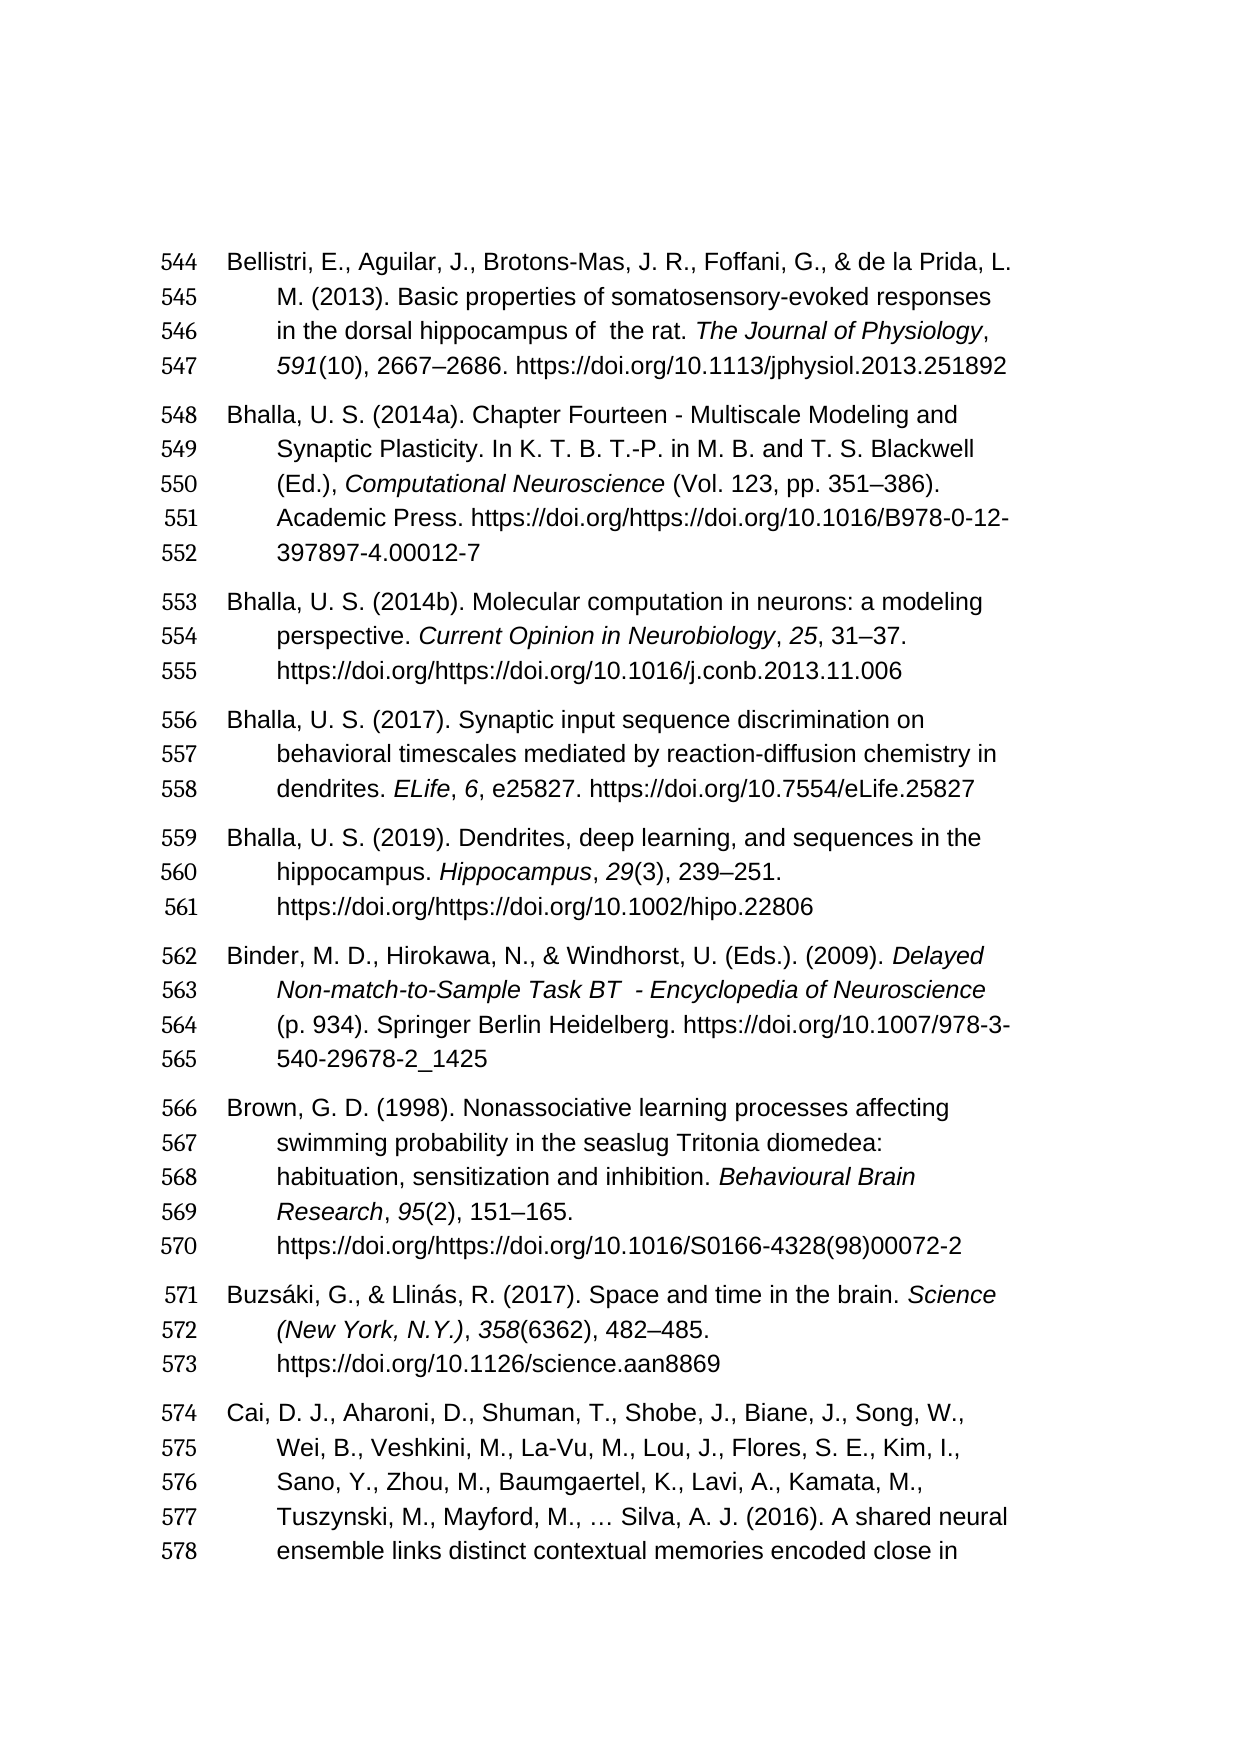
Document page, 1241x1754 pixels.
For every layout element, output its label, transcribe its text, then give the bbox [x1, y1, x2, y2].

text Binder, M. D., Hirokawa, N., & Windhorst, U. (Eds.). (2009). Delayed Non-match-to-Sample Task BT - Encyclopedia of Neuroscience (p. 934). Springer Berlin Heidelberg. https://doi.org/10.1007/978-3-540-29678-2_1425 [226, 941, 1014, 1073]
text Bhalla, U. S. (2017). Synaptic input sequence discrimination on behavioral timescales mediated by reaction-diffusion chemistry in dendrites. ELife, 6, e25827. https://doi.org/10.7554/eLife.25827 [226, 705, 1014, 802]
text Bhalla, U. S. (2014a). Chapter Fourteen - Multiscale Modeling and Synaptic Plasticity. In K. T. B. T.-P. in M. B. and T. S. Blackwell (Ed.), Computational Neuroscience (Vol. 123, pp. 351–386). Academic Press. https://doi.org/https://doi.org/10.1016/B978-0-12-397897-4.00012-7 [226, 400, 1014, 566]
text Bhalla, U. S. (2019). Dendrites, deep learning, and sequences in the hippocampus. Hippocampus, 29(3), 239–251. https://doi.org/https://doi.org/10.1002/hipo.22806 [226, 823, 1014, 920]
text Buzsáki, G., & Llinás, R. (2017). Space and time in the brain. Science (New York, N.Y.), 358(6362), 482–485. https://doi.org/10.1126/science.aan8869 [226, 1280, 1014, 1378]
text Cai, D. J., Aharoni, D., Shuman, T., Shobe, J., Biane, J., Song, W., Wei, B., Veshkini, M., La-Vu, M., Lou, J., Flores, S. E., Kim, I., Sano, Y., Zhou, M., Baumgaertel, K., Lavi, A., Kamata, M., Tuszynski, M., Mayford, M., … Silva, A. J. (2016). A shared neural ensemble links distinct contextual memories encoded close in [226, 1398, 1014, 1565]
text Bhalla, U. S. (2014b). Molecular computation in neurons: a modeling perspective. Current Opinion in Neurobiology, 25, 31–37. https://doi.org/https://doi.org/10.1016/j.conb.2013.11.006 [226, 587, 1014, 684]
text Brown, G. D. (1998). Nonassociative learning processes affecting swimming probability in the seaslug Tritonia diomedea: habituation, sensitization and inhibition. Behavioural Brain Research, 95(2), 151–165. https://doi.org/https://doi.org/10.1016/S0166-4328(98)00072-2 [226, 1093, 1014, 1260]
text Bellistri, E., Aguilar, J., Brotons-Mas, J. R., Foffani, G., & de la Prida, L. M. (2013). Basic properties of somatosensory-evoked responses in the dorsal hippocampus of the rat. The Journal of Physiology, 591(10), 2667–2686. https://doi.org/10.1113/jphysiol.2013.251892 [226, 247, 1014, 379]
